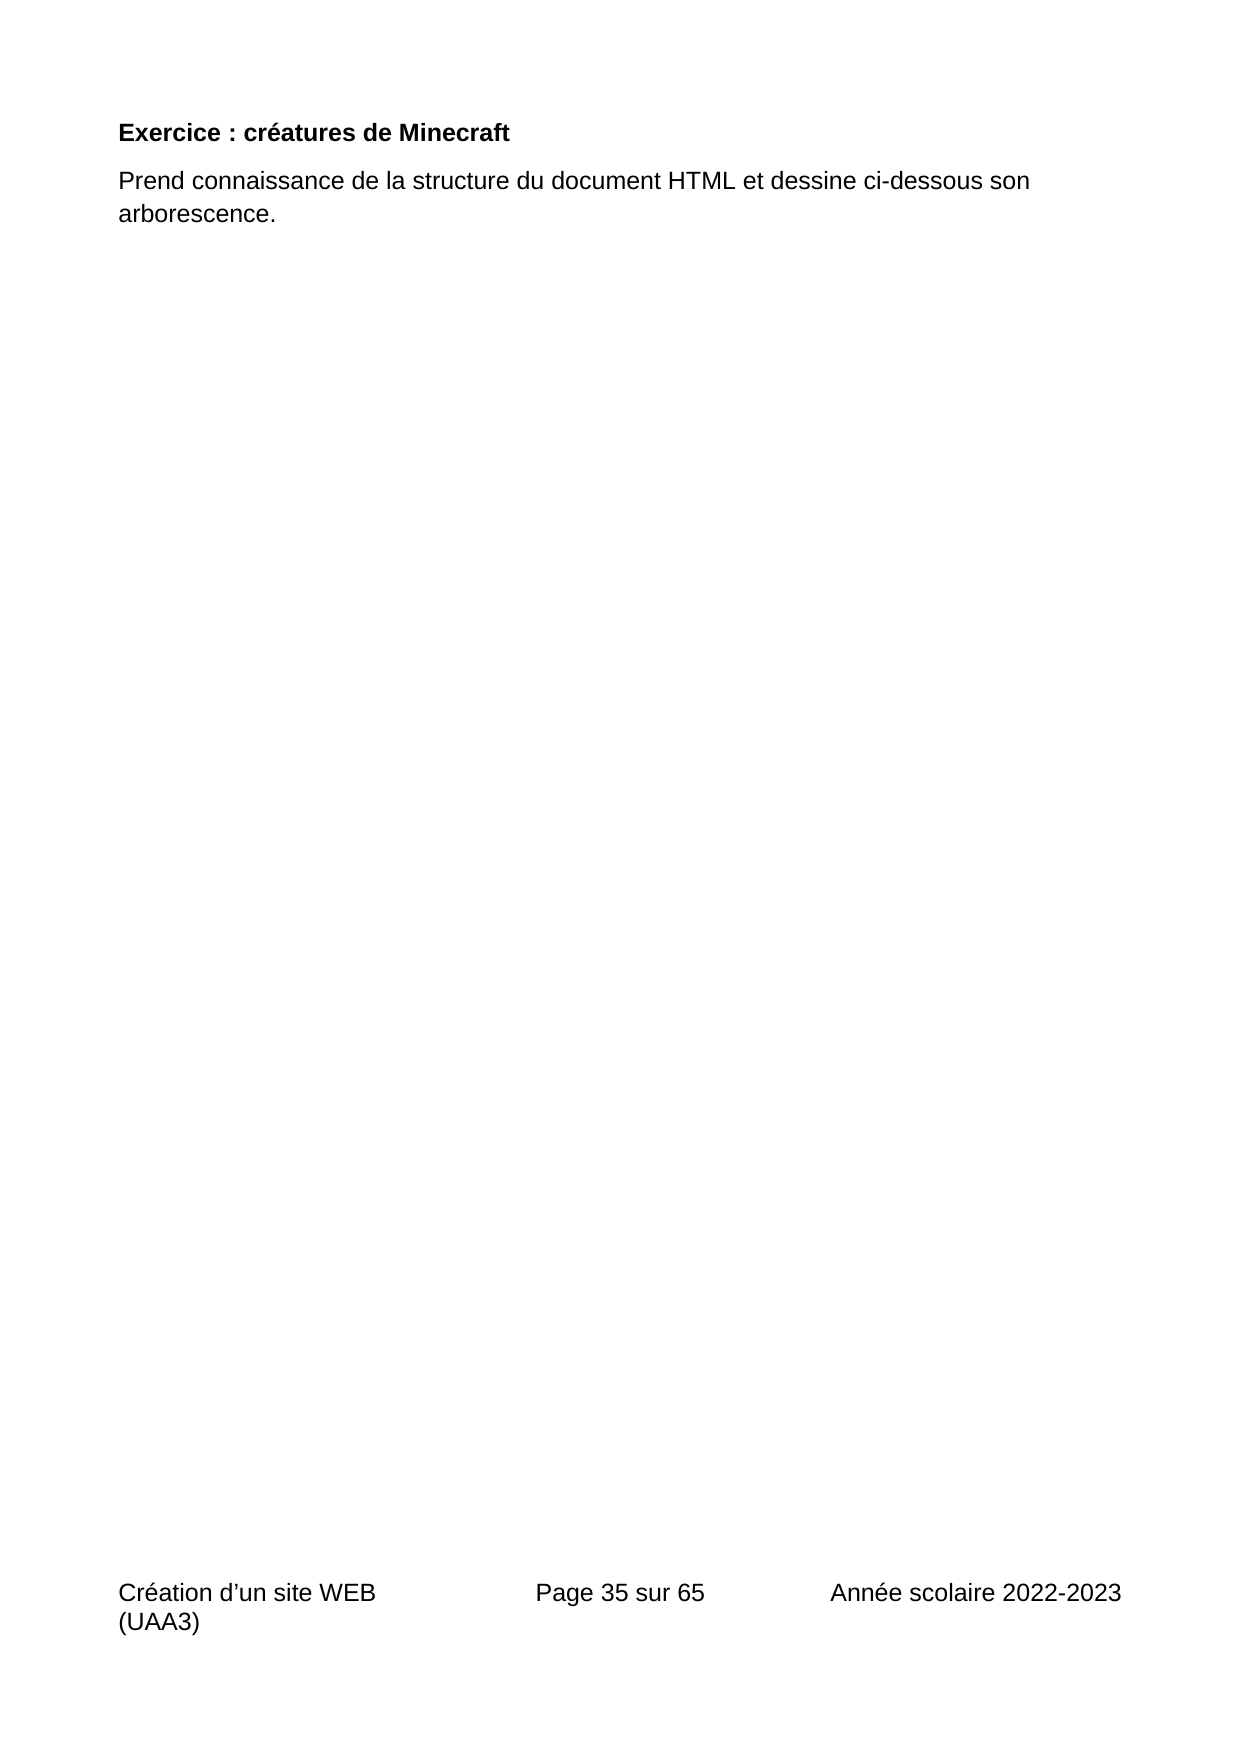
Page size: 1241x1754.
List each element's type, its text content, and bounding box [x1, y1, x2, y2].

list Prend connaissance de la structure du document HTML et dessine ci-dessous son arborescence. [118, 166, 1122, 227]
text Exercice : créatures de Minecraft [118, 118, 1122, 147]
